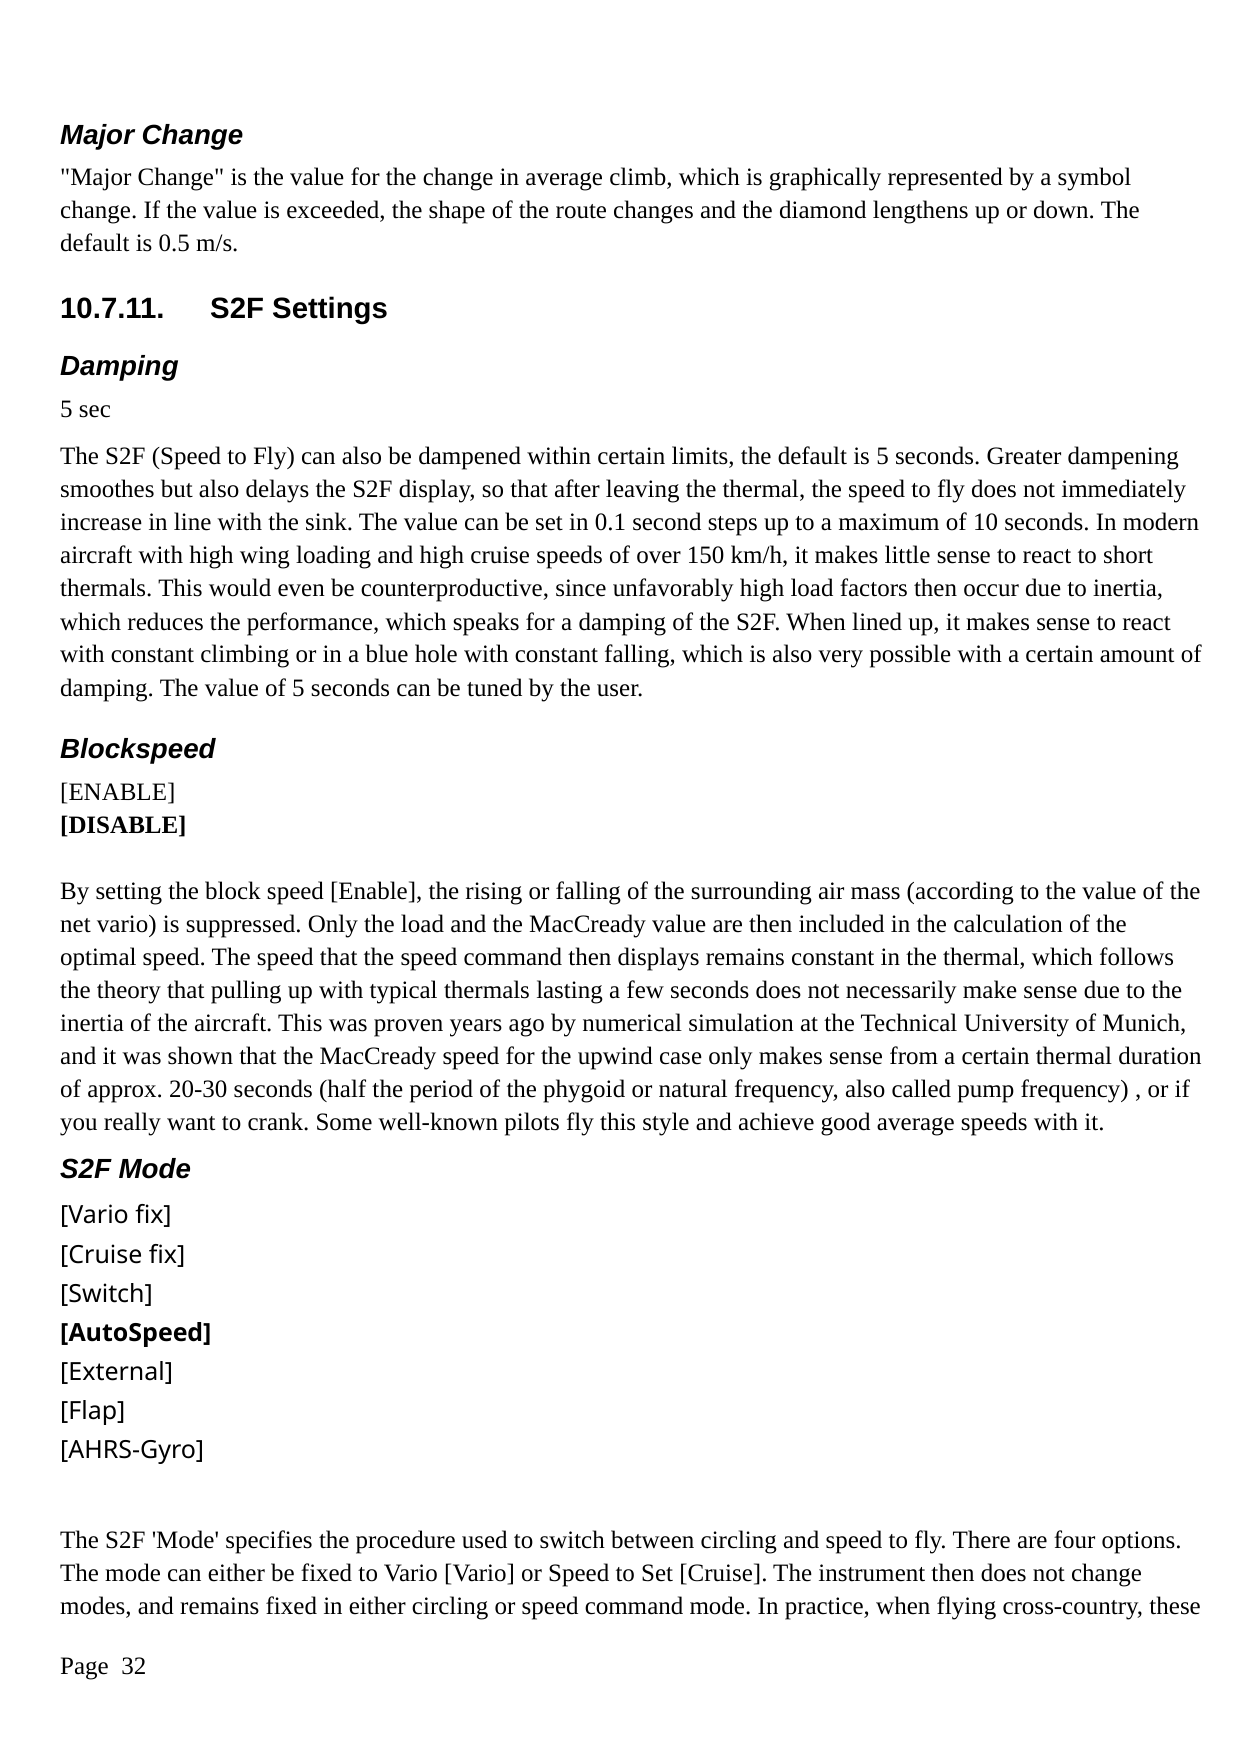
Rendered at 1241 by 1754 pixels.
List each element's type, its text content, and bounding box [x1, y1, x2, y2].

subtitle Damping [60, 349, 1207, 381]
subtitle S2F Settings [60, 291, 1207, 324]
text The S2F 'Mode' specifies the procedure used to switch between circling and speed to fly. There are four options. The mode can either be fixed to Vario [Vario] or Speed to Set [Cruise]. The instrument then does not change modes, and remains fixed in either circling or speed command mode. In practice, when flying cross-country, these [60, 1525, 1207, 1620]
text [Flap] [60, 1393, 1207, 1427]
text "Major Change" is the value for the change in average climb, which is graphically represented by a symbol change. If the value is exceeded, the shape of the route changes and the diamond lengthens up or down. The default is 0.5 m/s. [60, 162, 1207, 257]
text [ENABLE] [60, 777, 1207, 806]
text [Switch] [60, 1276, 1207, 1309]
text [AHRS-Gyro] [60, 1432, 1207, 1466]
subtitle S2F Mode [60, 1153, 1207, 1185]
text The S2F (Speed to Fly) can also be dampened within certain limits, the default is 5 seconds. Greater dampening smoothes but also delays the S2F display, so that after leaving the thermal, the speed to fly does not immediately increase in line with the sink. The value can be set in 0.1 second steps up to a maximum of 10 seconds. In modern aircraft with high wing loading and high cruise speeds of over 150 km/h, it makes little sense to react to short thermals. This would even be counterproductive, since unfavorably high load factors then occur due to inertia, which reduces the performance, which speaks for a damping of the S2F. When lined up, it makes sense to react with constant climbing or in a blue hole with constant falling, which is also very possible with a certain amount of damping. The value of 5 seconds can be tuned by the user. [60, 441, 1207, 701]
text [AutoSpeed] [60, 1315, 1207, 1349]
text By setting the block speed [Enable], the rising or falling of the surrounding air mass (according to the value of the net vario) is suppressed. Only the load and the MacCready value are then included in the calculation of the optimal speed. The speed that the speed command then displays remains constant in the thermal, which follows the theory that pulling up with typical thermals lasting a few seconds does not necessarily make sense due to the inertia of the aircraft. This was proven years ago by numerical simulation at the Technical University of Munich, and it was shown that the MacCready speed for the upwind case only makes sense from a certain thermal duration of approx. 20-30 seconds (half the period of the phygoid or natural frequency, also called pump frequency) , or if you really want to crank. Some well-known pilots fly this style and achieve good average speeds with it. [60, 876, 1207, 1136]
subtitle Blockspeed [60, 733, 1207, 764]
subtitle Major Change [60, 118, 1207, 150]
text 5 sec [60, 394, 1207, 423]
text [DISABLE] [60, 810, 1207, 839]
text [External] [60, 1354, 1207, 1388]
text [Cruise fix] [60, 1236, 1207, 1270]
text [Vario fix] [60, 1197, 1207, 1231]
